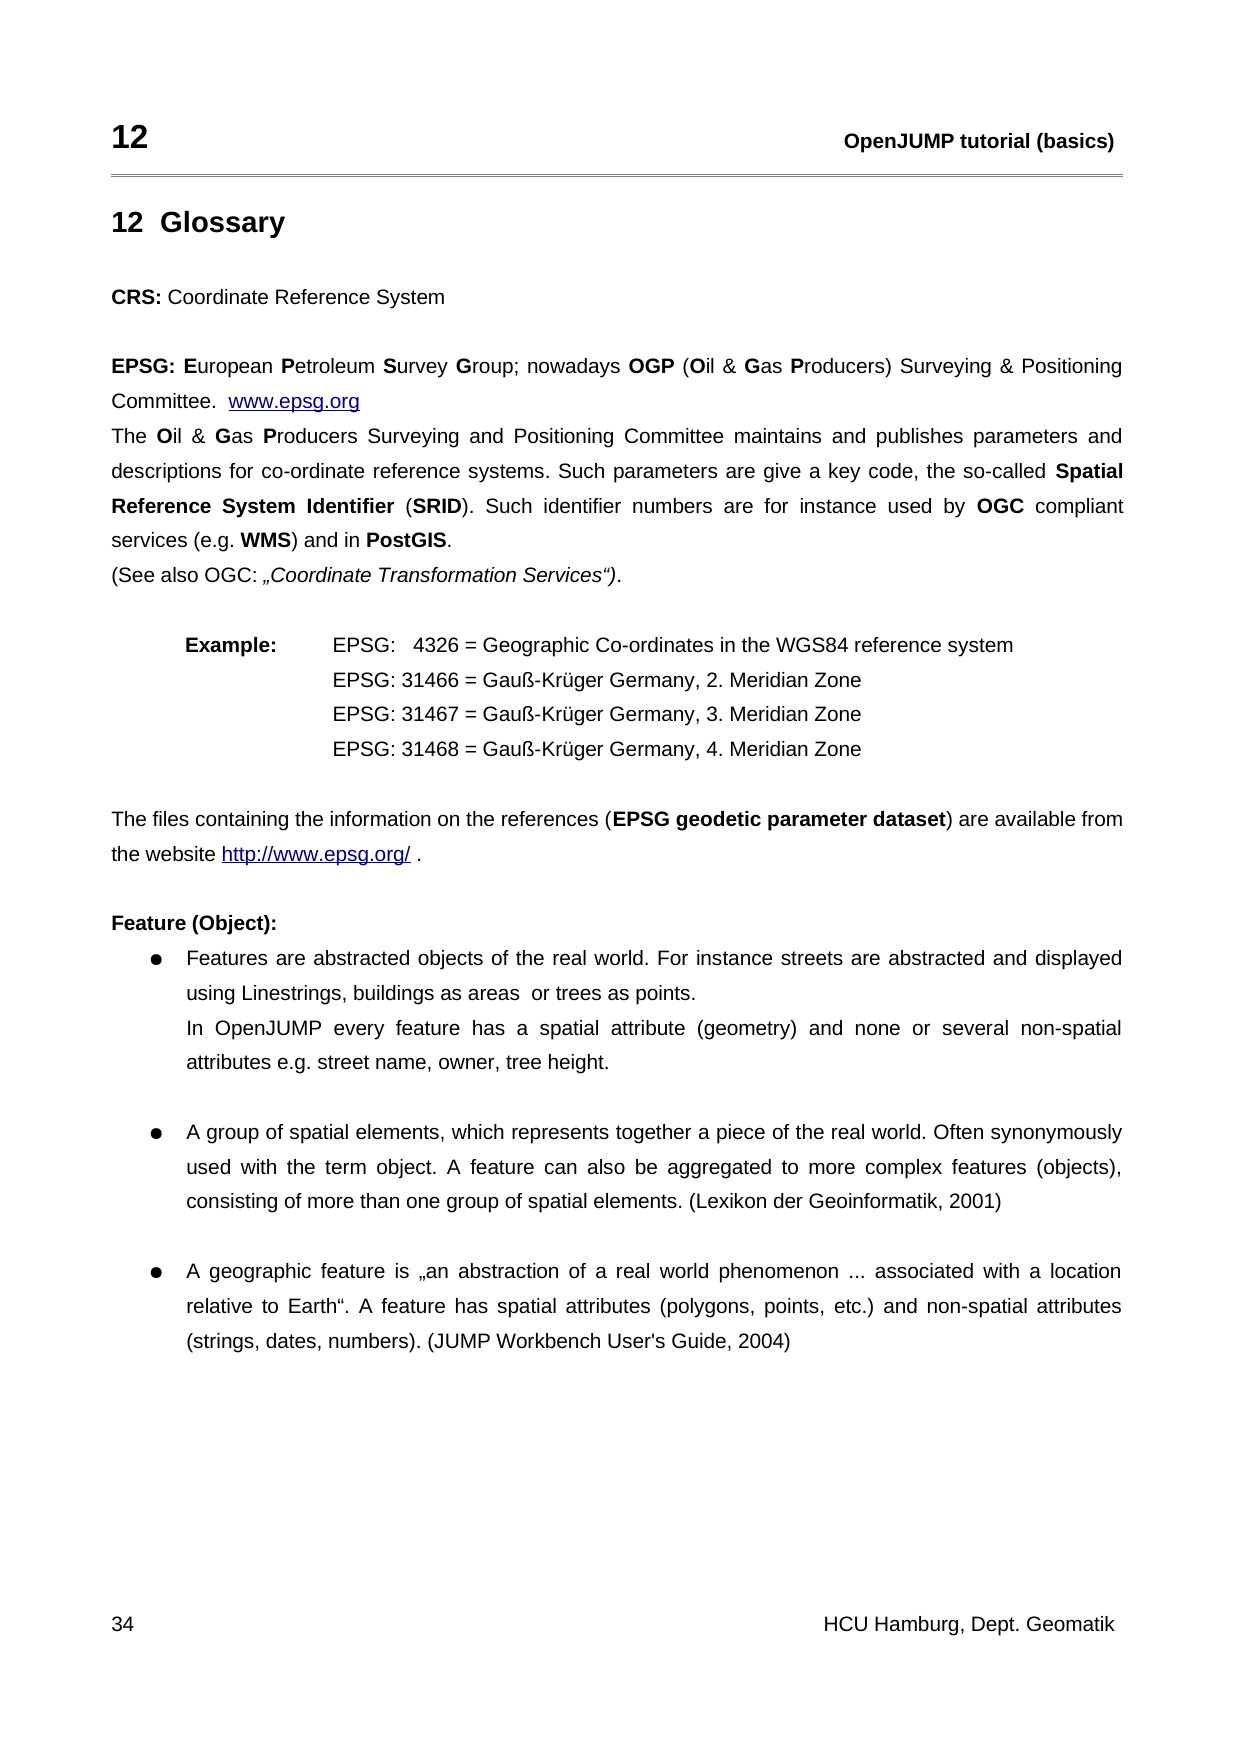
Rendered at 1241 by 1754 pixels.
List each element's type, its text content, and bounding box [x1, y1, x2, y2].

list A group of spatial elements, which represents together a piece of the real world. Often synonymously used with the term object. A feature can also be aggregated to more complex features (objects), consisting of more than one group of spatial elements. (Lexikon der Geoinformatik, 2001) [148, 1121, 1123, 1213]
text (See also OGC: „Coordinate Transformation Services“). [111, 564, 1123, 587]
text EPSG: 31466 = Gauß-Krüger Germany, 2. Meridian Zone [185, 668, 1123, 692]
subtitle Glossary [111, 206, 1123, 238]
list Features are abstracted objects of the real world. For instance streets are abstracted and displayed using Linestrings, buildings as areas or trees as points. [148, 947, 1123, 1005]
list In OpenJUMP every feature has a spatial attribute (geometry) and none or several non-spatial attributes e.g. street name, owner, tree height. [148, 1016, 1123, 1074]
text The files containing the information on the references (EPSG geodetic parameter dataset) are available from the website http://www.epsg.org/ . [111, 807, 1123, 866]
text The Oil & Gas Producers Surveying and Positioning Committee maintains and publishes parameters and descriptions for co-ordinate reference systems. Such parameters are give a key code, the so-called Spatial Reference System Identifier (SRID). Such identifier numbers are for instance used by OGC compliant services (e.g. WMS) and in PostGIS. [111, 425, 1123, 552]
text CRS: Coordinate Reference System [111, 286, 1123, 309]
text Feature (Object): [111, 912, 1123, 935]
text Example: EPSG: 4326 = Geographic Co-ordinates in the WGS84 reference system [185, 633, 1123, 657]
list A geographic feature is „an abstraction of a real world phenomenon ... associated with a location relative to Earth“. A feature has spatial attributes (polygons, points, etc.) and non-spatial attributes (strings, dates, numbers). (JUMP Workbench User's Guide, 2004) [148, 1260, 1123, 1353]
text EPSG: 31468 = Gauß-Krüger Germany, 4. Meridian Zone [185, 738, 1123, 796]
text EPSG: 31467 = Gauß-Krüger Germany, 3. Meridian Zone [185, 703, 1123, 726]
text EPSG: European Petroleum Survey Group; nowadays OGP (Oil & Gas Producers) Surveying & Positioning Committee. www.epsg.org [111, 355, 1123, 413]
